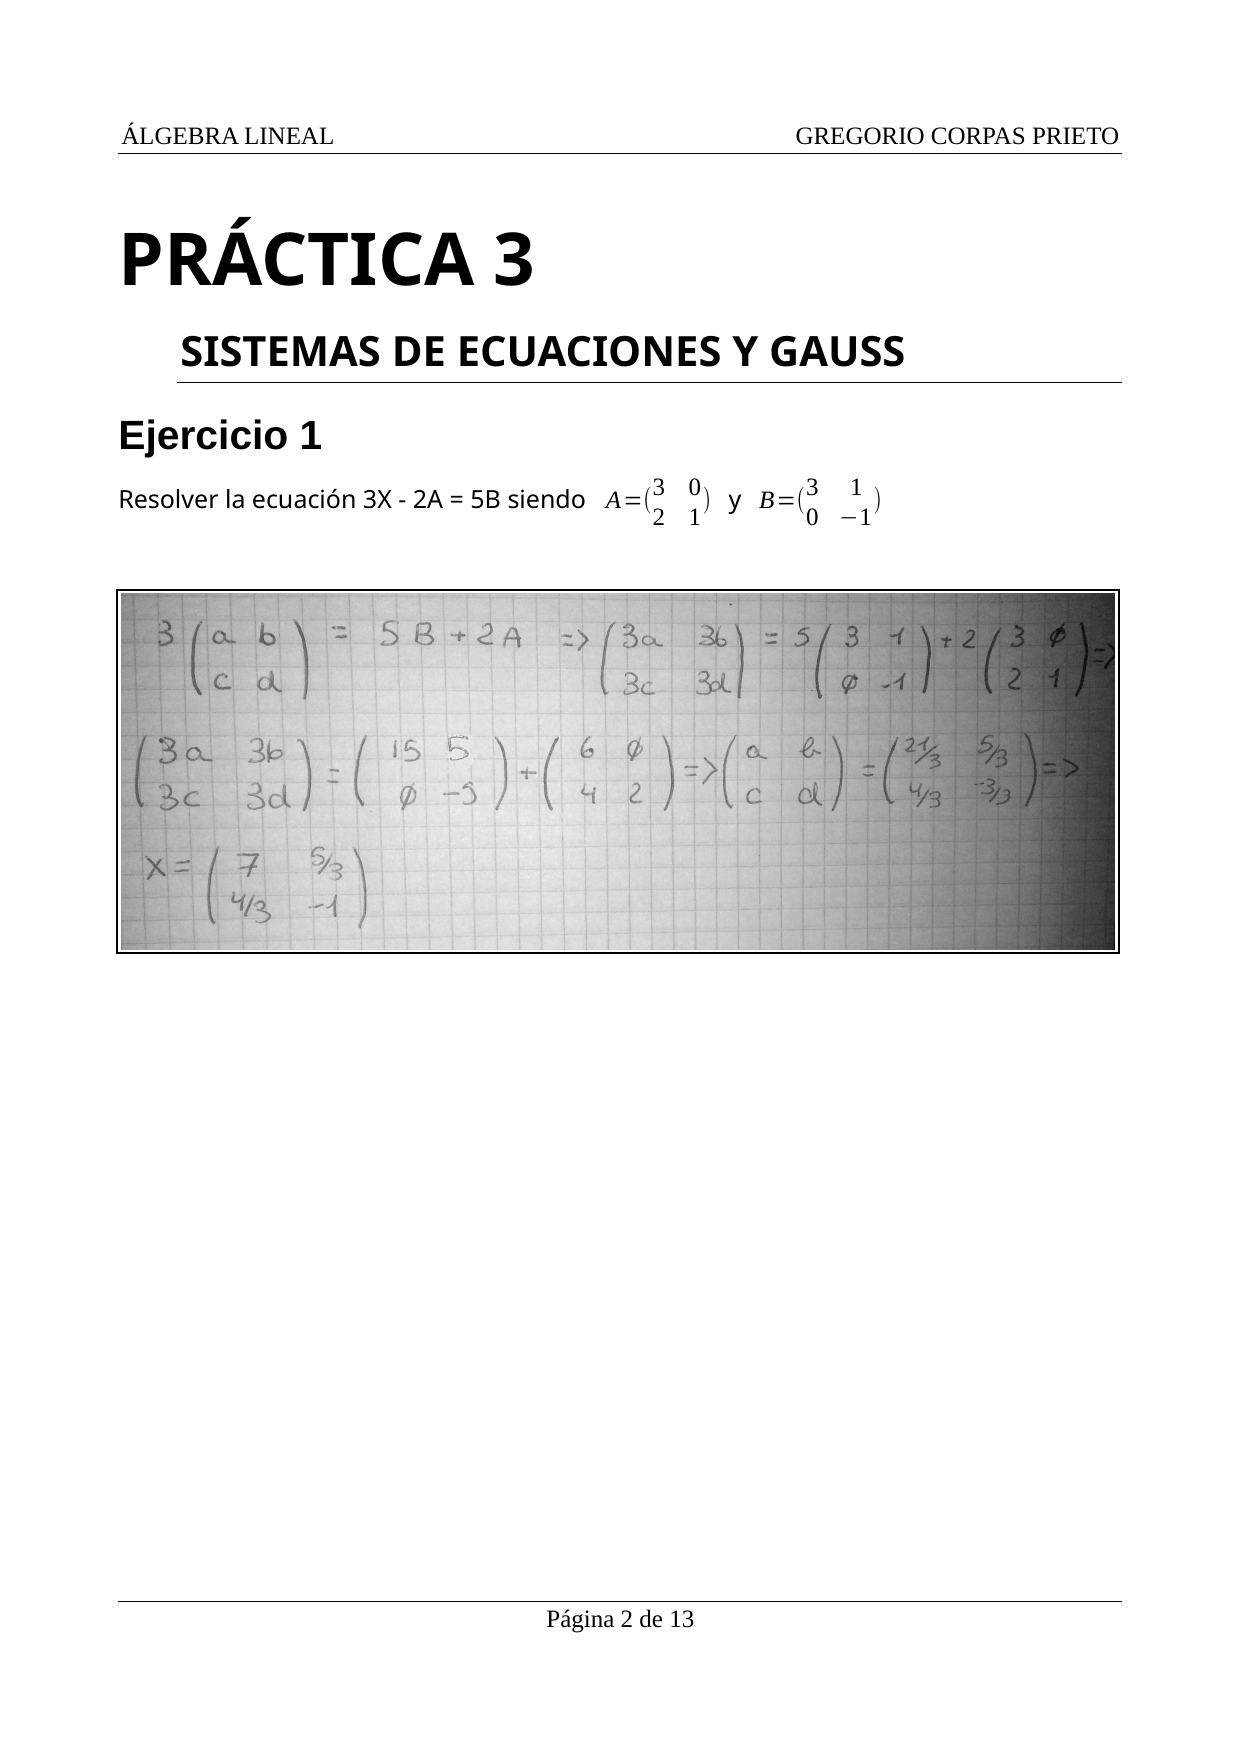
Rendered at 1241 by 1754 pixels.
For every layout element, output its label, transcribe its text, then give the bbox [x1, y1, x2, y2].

subtitle PRÁCTICA 3 [118, 207, 1122, 307]
text SISTEMAS DE ECUACIONES Y GAUSS [177, 319, 1122, 382]
text [118, 591, 1118, 952]
subtitle Ejercicio 1 [118, 411, 1122, 458]
picture [121, 593, 1115, 950]
text Resolver la ecuación 3X - 2A = 5B siendoy [118, 471, 1122, 530]
